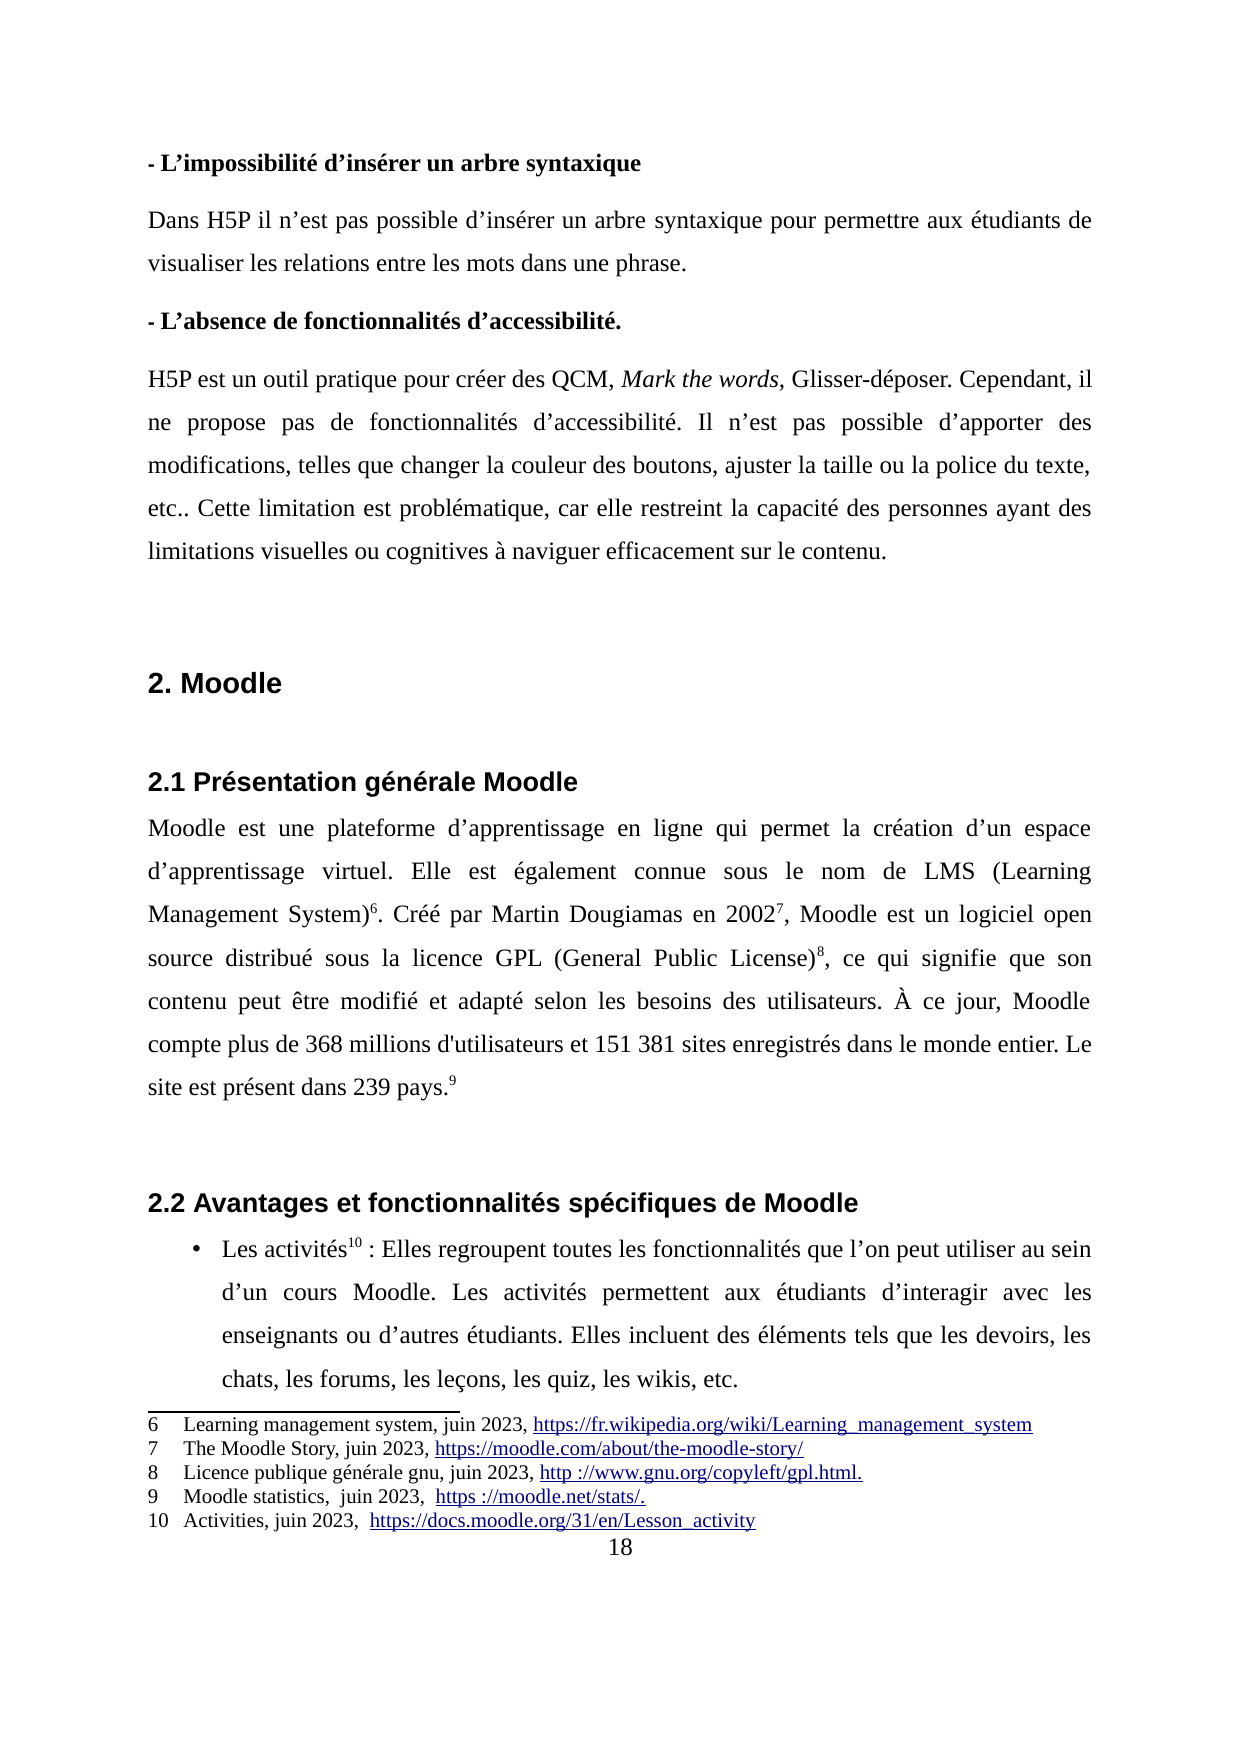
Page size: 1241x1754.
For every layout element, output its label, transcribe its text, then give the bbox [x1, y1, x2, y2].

text The Moodle Story, juin 2023, https://moodle.com/about/the-moodle-story/ [148, 1436, 1092, 1460]
text - L’absence de fonctionnalités d’accessibilité. [148, 306, 1092, 335]
text H5P est un outil pratique pour créer des QCM, Mark the words, Glisser-déposer. Cependant, il ne propose pas de fonctionnalités d’accessibilité. Il n’est pas possible d’apporter des modifications, telles que changer la couleur des boutons, ajuster la taille ou la police du texte, etc.. Cette limitation est problématique, car elle restreint la capacité des personnes ayant des limitations visuelles ou cognitives à naviguer efficacement sur le contenu. [148, 364, 1092, 565]
subtitle 2.1 Présentation générale Moodle [148, 766, 1092, 798]
list Activities, juin 2023, https://docs.moodle.org/31/en/Lesson_activity [148, 1508, 1092, 1532]
list Les activités : Elles regroupent toutes les fonctionnalités que l’on peut utiliser au sein d’un cours Moodle. Les activités permettent aux étudiants d’interagir avec les enseignants ou d’autres étudiants. Elles incluent des éléments tels que les devoirs, les chats, les forums, les leçons, les quiz, les wikis, etc. [192, 1234, 1092, 1392]
text Dans H5P il n’est pas possible d’insérer un arbre syntaxique pour permettre aux étudiants de visualiser les relations entre les mots dans une phrase. [148, 205, 1092, 277]
text Licence publique générale gnu, juin 2023, http ://www.gnu.org/copyleft/gpl.html. [148, 1460, 1092, 1484]
subtitle 2.2 Avantages et fonctionnalités spécifiques de Moodle [148, 1187, 1092, 1219]
subtitle 2. Moodle [148, 666, 1092, 699]
text Moodle est une plateforme d’apprentissage en ligne qui permet la création d’un espace d’apprentissage virtuel. Elle est également connue sous le nom de LMS (Learning Management System). Créé par Martin Dougiamas en 2002, Moodle est un logiciel open source distribué sous la licence GPL (General Public License), ce qui signifie que son contenu peut être modifié et adapté selon les besoins des utilisateurs. À ce jour, Moodle compte plus de 368 millions d'utilisateurs et 151 381 sites enregistrés dans le monde entier. Le site est présent dans 239 pays. [148, 813, 1092, 1101]
text Learning management system, juin 2023, https://fr.wikipedia.org/wiki/Learning_management_system [148, 1412, 1092, 1436]
text - L’impossibilité d’insérer un arbre syntaxique [148, 148, 1092, 176]
text Moodle statistics, juin 2023, https ://moodle.net/stats/. [148, 1484, 1092, 1508]
